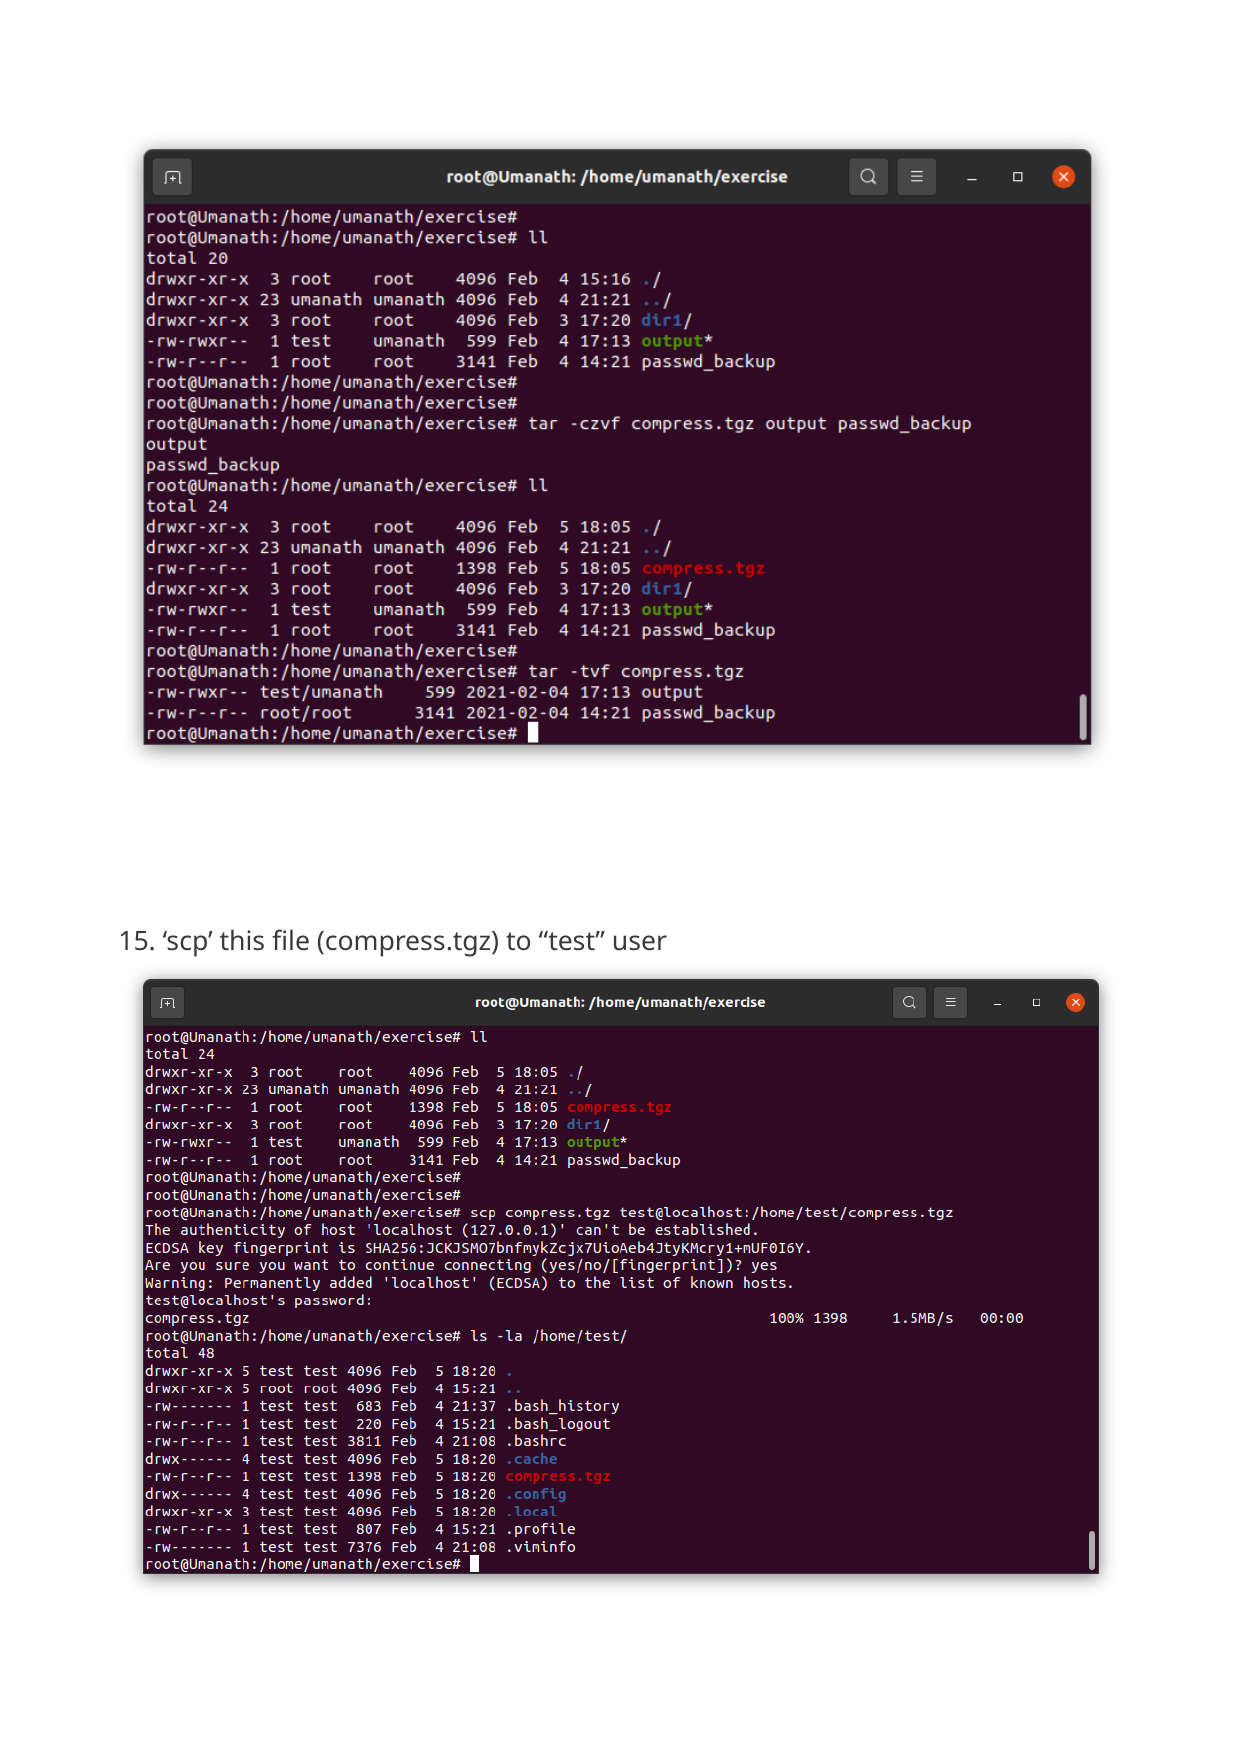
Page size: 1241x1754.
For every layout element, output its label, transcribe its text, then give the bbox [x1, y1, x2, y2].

text 15. ‘scp’ this file (compress.tgz) to “test” user [118, 921, 1122, 957]
picture [116, 124, 1120, 777]
picture [118, 957, 1123, 1601]
